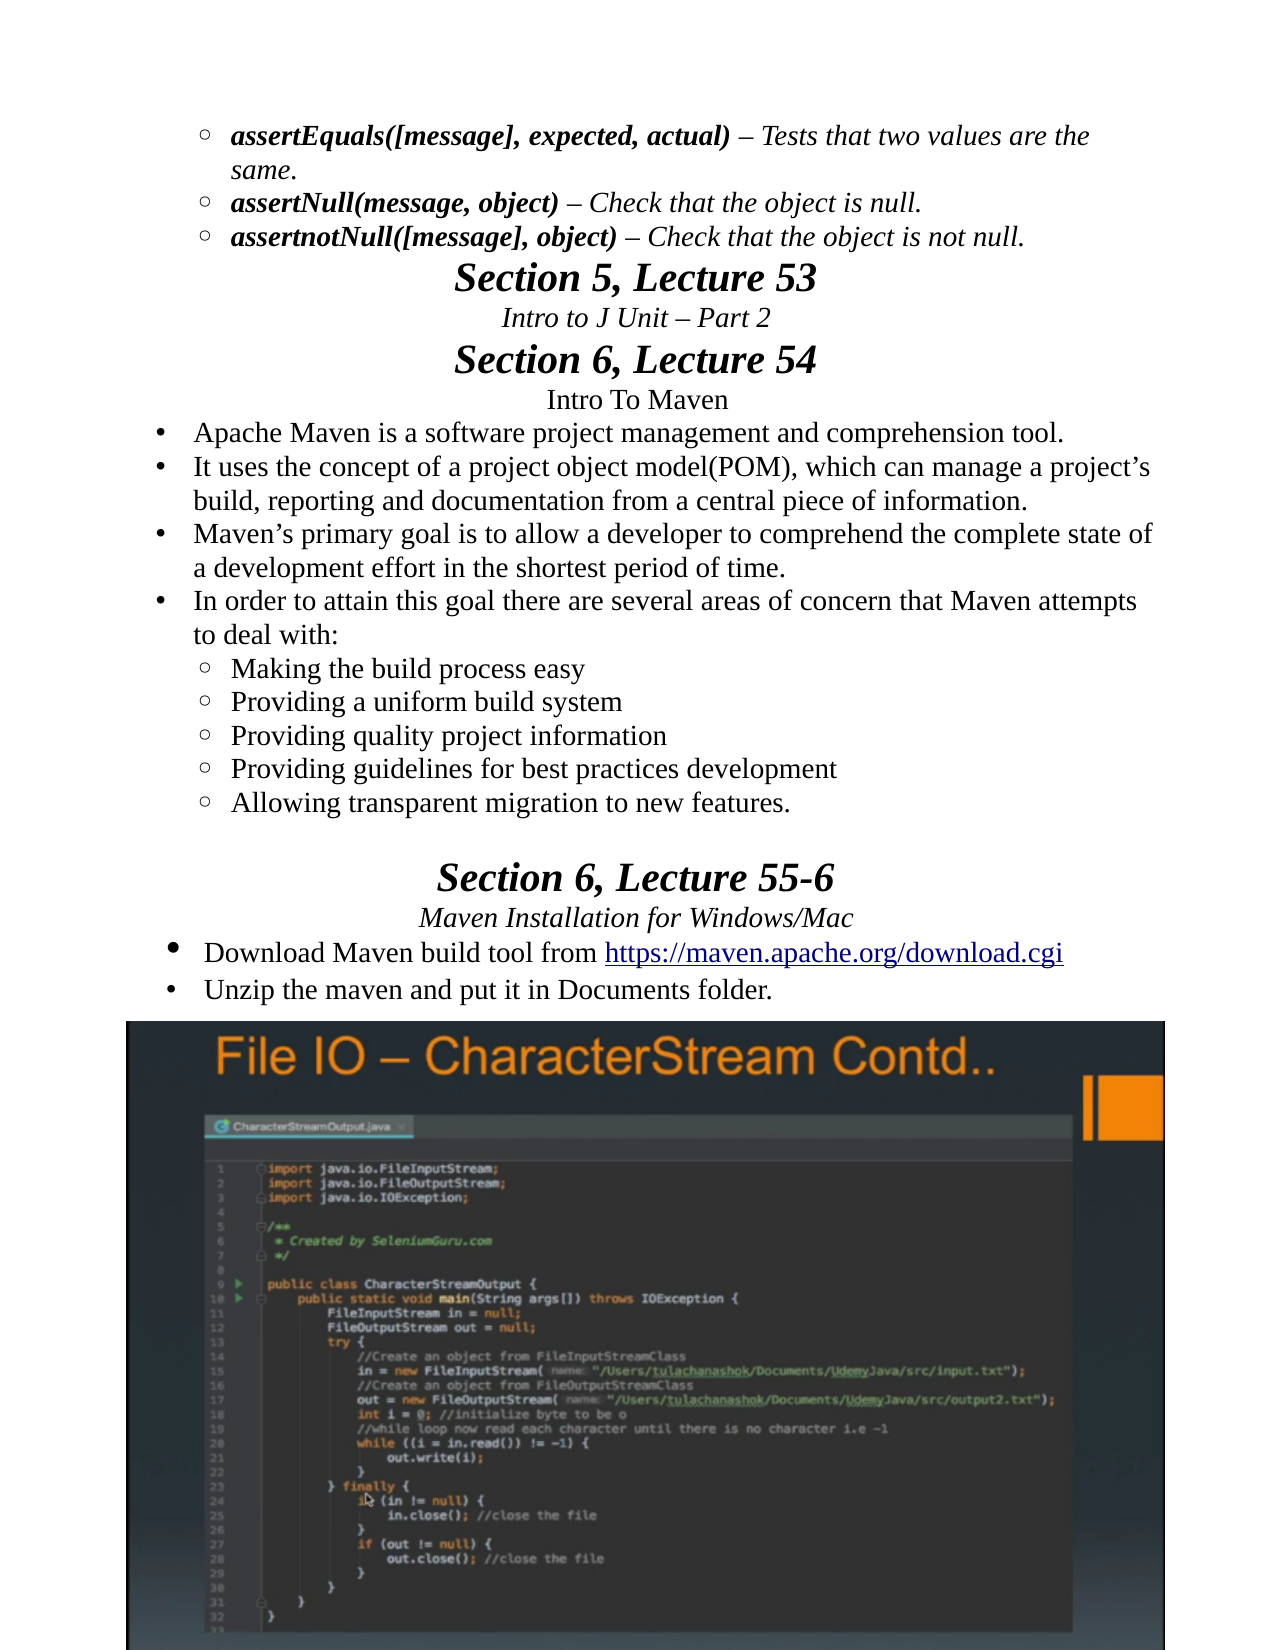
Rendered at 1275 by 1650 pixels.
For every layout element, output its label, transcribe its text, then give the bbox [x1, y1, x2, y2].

list Providing a uniform build system [193, 684, 1157, 718]
list Providing quality project information [193, 718, 1157, 752]
text Section 6, Lecture 54 [118, 334, 1157, 382]
list Making the build process easy [193, 651, 1157, 684]
list Unzip the maven and put it in Documents folder. [166, 972, 1157, 1006]
text Section 6, Lecture 55-6 [118, 852, 1157, 900]
list Maven’s primary goal is to allow a developer to comprehend the complete state of a development effort in the shortest period of time. [156, 516, 1157, 583]
list Apache Maven is a software project management and comprehension tool. [156, 416, 1157, 449]
text Maven Installation for Windows/Mac [118, 900, 1157, 934]
list Providing guidelines for best practices development [193, 752, 1157, 785]
list Allowing transparent migration to new features. [193, 785, 1157, 819]
text Section 5, Lecture 53 [118, 253, 1157, 301]
list In order to attain this goal there are several areas of concern that Maven attempts to deal with: [156, 583, 1157, 651]
picture [126, 1021, 1165, 1650]
list Download Maven build tool from https://maven.apache.org/download.cgi [166, 934, 1157, 972]
text Intro to J Unit – Part 2 [118, 301, 1157, 334]
list assertnotNull([message], object) – Check that the object is not null. [193, 219, 1157, 253]
list It uses the concept of a project object model(POM), which can manage a project’s build, reporting and documentation from a central piece of information. [156, 449, 1157, 516]
text Intro To Maven [118, 382, 1157, 416]
list assertEquals([message], expected, actual) – Tests that two values are the same. [193, 118, 1157, 185]
list assertNull(message, object) – Check that the object is null. [193, 185, 1157, 219]
